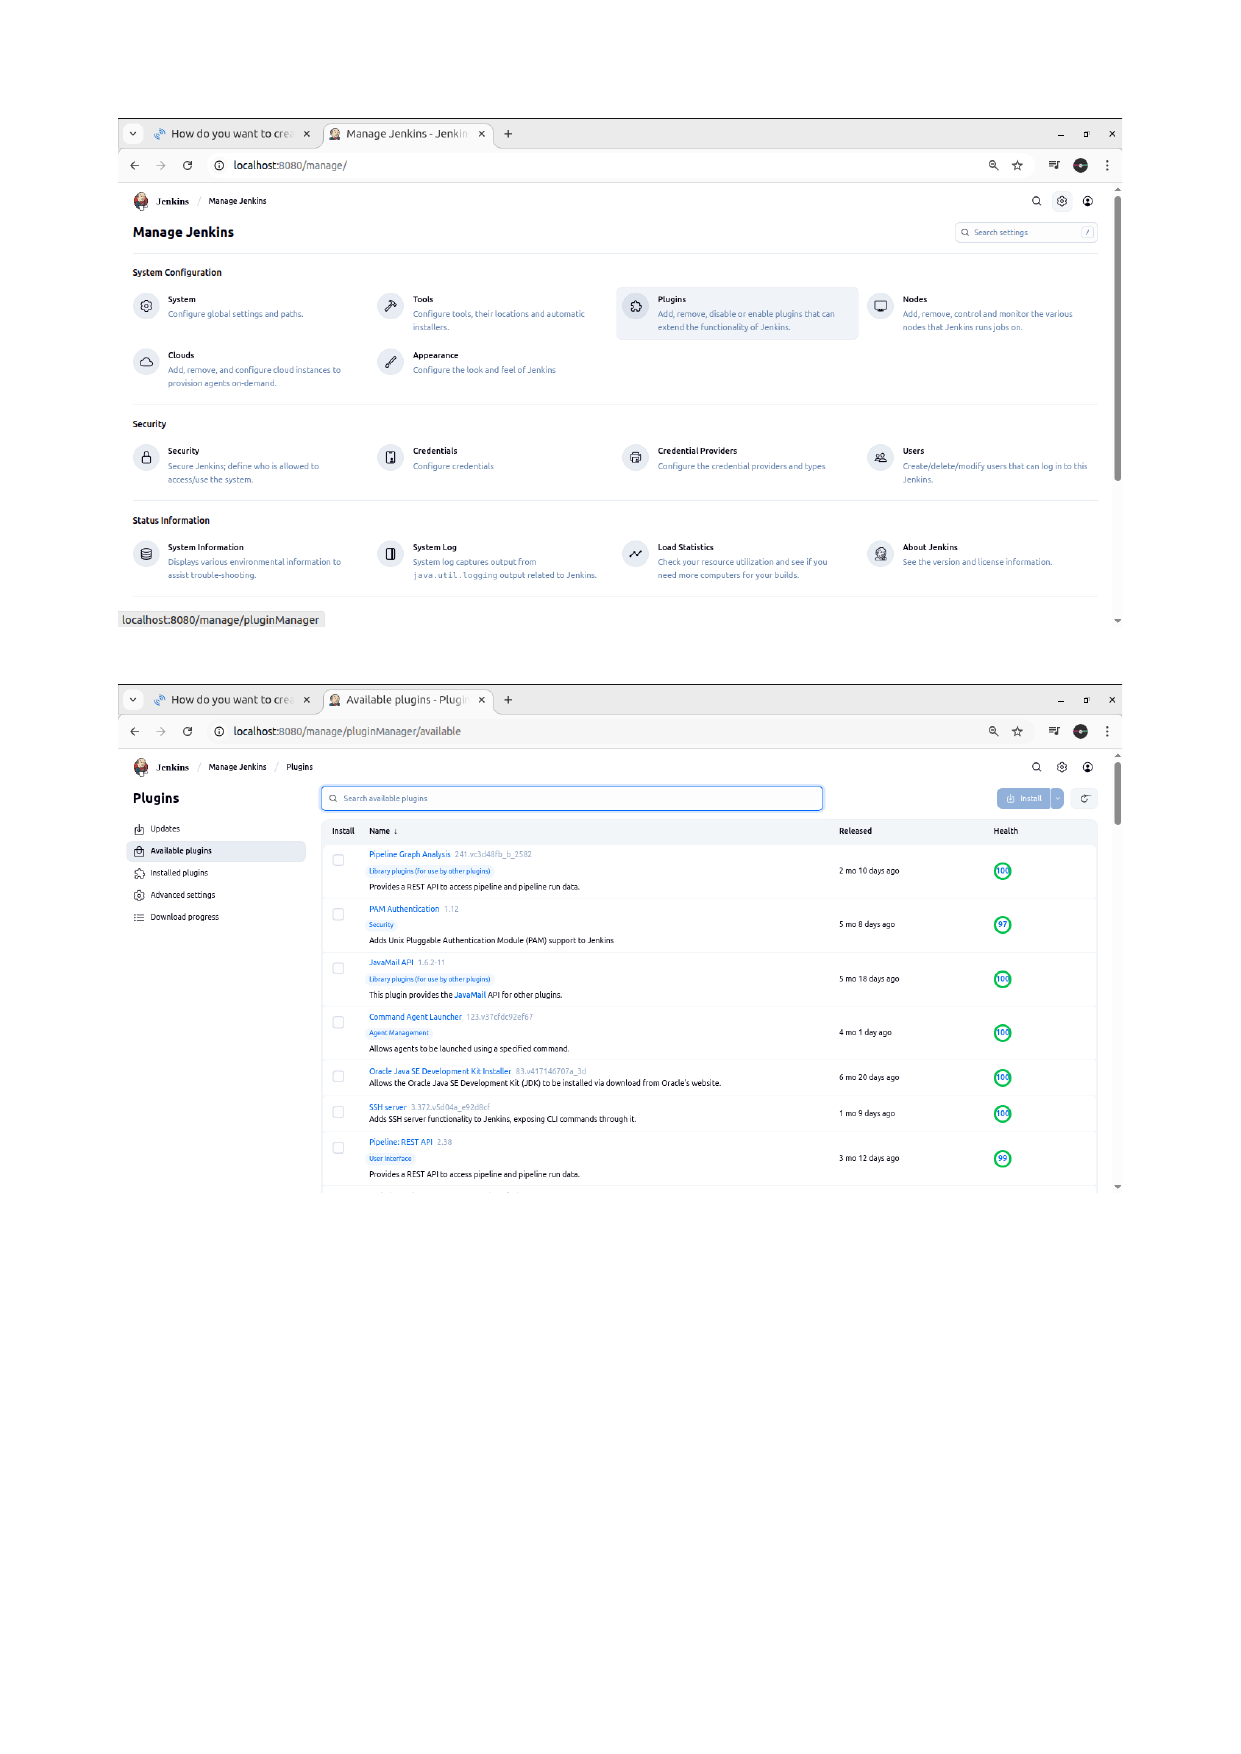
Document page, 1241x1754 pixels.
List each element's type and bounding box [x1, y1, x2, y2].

picture [118, 684, 1123, 1193]
picture [118, 118, 1123, 627]
